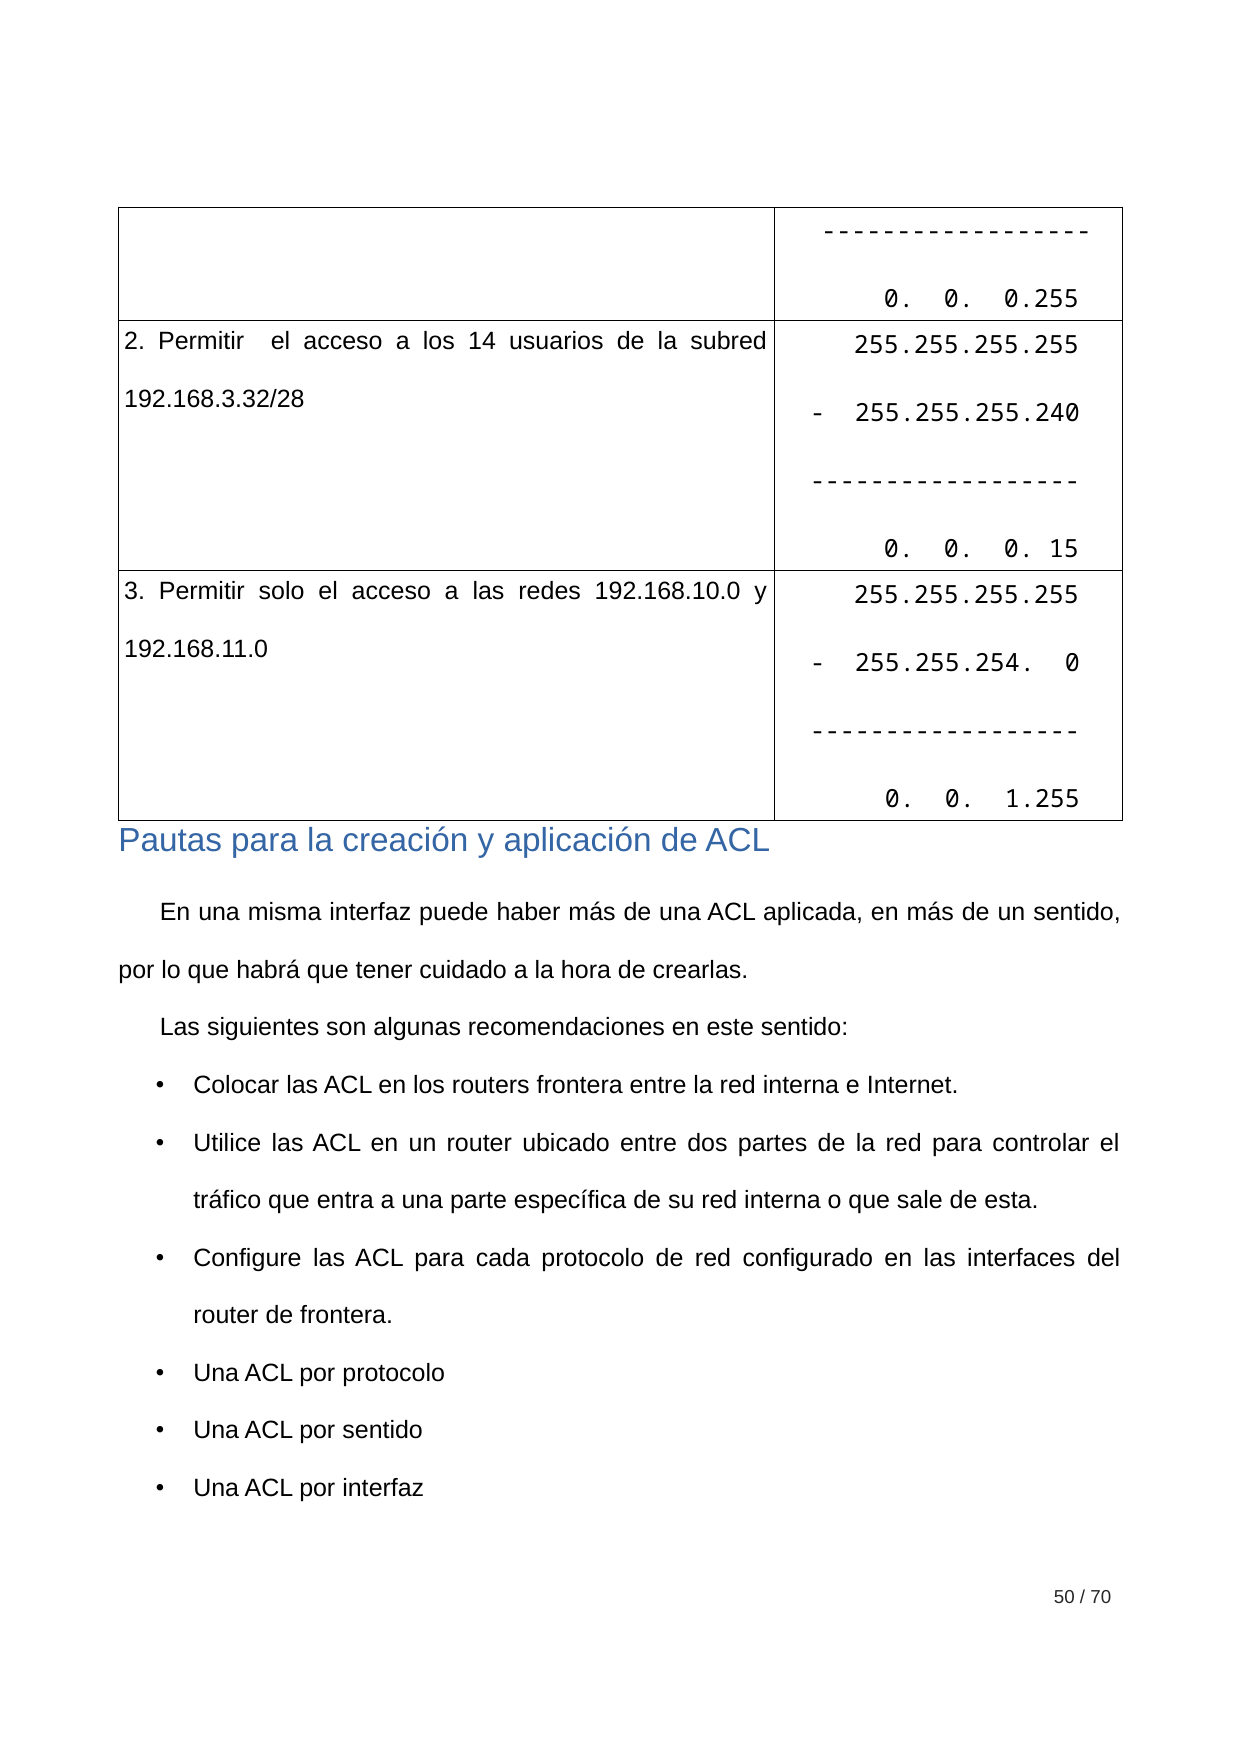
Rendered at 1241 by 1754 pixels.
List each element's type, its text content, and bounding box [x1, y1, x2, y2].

table_cell 255.255.255.255 - 255.255.254. 0 ------------------ 0. 0. 1.255 [775, 571, 1122, 820]
table_header [119, 208, 774, 320]
table_header ------------------ 0. 0. 0.255 [775, 208, 1122, 320]
list Una ACL por interfaz [156, 1473, 1122, 1502]
list Configure las ACL para cada protocolo de red configurado en las interfaces del router de frontera. [156, 1243, 1122, 1329]
table_cell 3. Permitir solo el acceso a las redes 192.168.10.0 y 192.168.11.0 [119, 571, 774, 820]
table_cell 255.255.255.255 - 255.255.255.240 ------------------ 0. 0. 0. 15 [775, 321, 1122, 570]
list Utilice las ACL en un router ubicado entre dos partes de la red para controlar el tráfico que entra a una parte específica de su red interna o que sale de esta. [156, 1128, 1122, 1214]
text Las siguientes son algunas recomendaciones en este sentido: [118, 1012, 1122, 1041]
text Pautas para la creación y aplicación de ACL [118, 821, 1122, 859]
list Una ACL por sentido [156, 1416, 1122, 1444]
list Colocar las ACL en los routers frontera entre la red interna e Internet. [156, 1070, 1122, 1099]
list Una ACL por protocolo [156, 1358, 1122, 1387]
text En una misma interfaz puede haber más de una ACL aplicada, en más de un sentido, por lo que habrá que tener cuidado a la hora de crearlas. [118, 897, 1122, 984]
table_cell 2. Permitir el acceso a los 14 usuarios de la subred 192.168.3.32/28 [119, 321, 774, 570]
